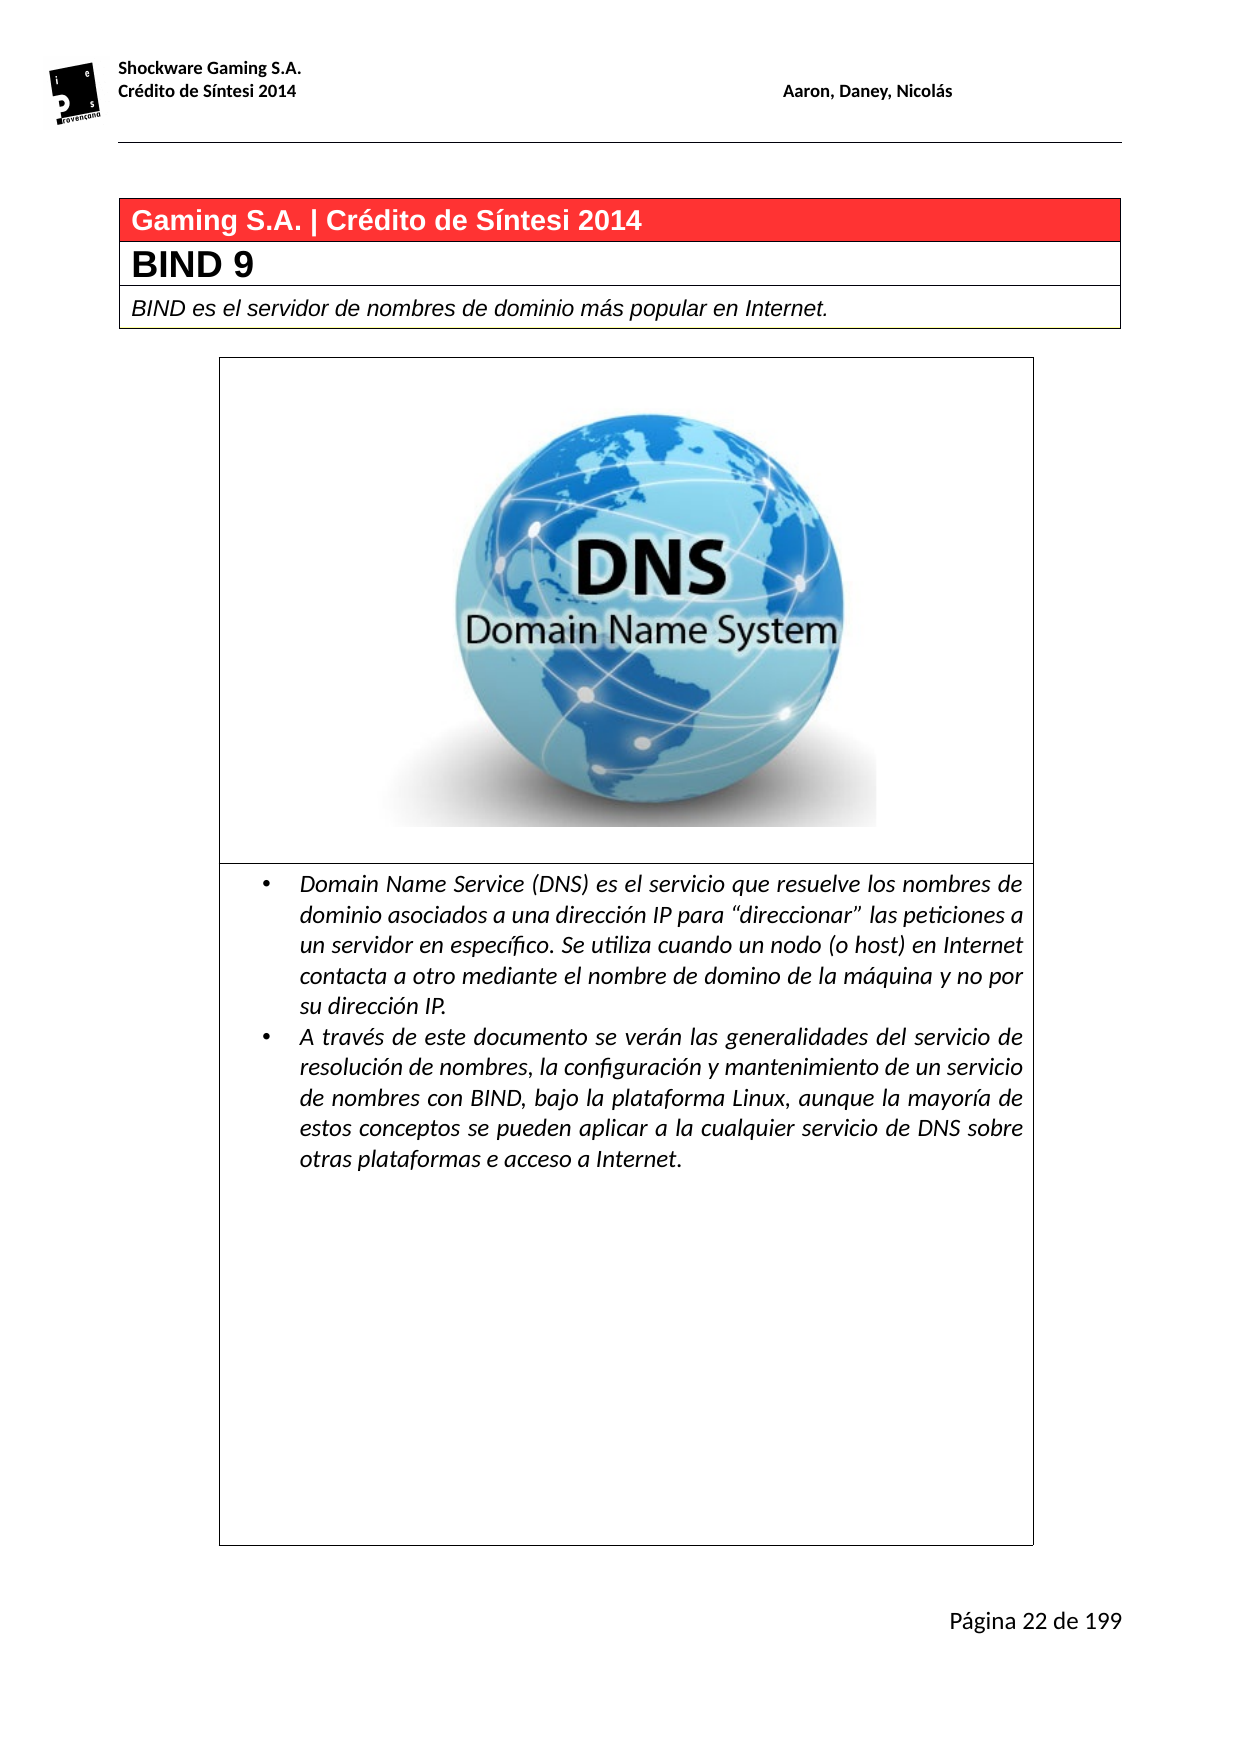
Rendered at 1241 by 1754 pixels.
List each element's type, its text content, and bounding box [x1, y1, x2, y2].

picture [345, 387, 877, 827]
table_header [220, 358, 1033, 862]
table_cell BIND es el servidor de nombres de dominio más popular en Internet. [120, 286, 1120, 327]
table_cell BIND 9 [120, 242, 1120, 285]
table_cell Domain Name Service (DNS) es el servicio que resuelve los nombres de dominio asociados a una dirección IP para “direccionar” las peticiones a un servidor en específico. Se utiliza cuando un nodo (o host) en Internet contacta a otro mediante el nombre de domino de la máquina y no por su dirección IP. A través de este documento se verán las generalidades del servicio de resolución de nombres, la configuración y mantenimiento de un servicio de nombres con BIND, bajo la plataforma Linux, aunque la mayoría de estos conceptos se pueden aplicar a la cualquier servicio de DNS sobre otras plataformas e acceso a Internet. Tipos de DNS: Master (Primario): Aloja los registros autoritarios de una zona, responde las peticiones de resolución de nombres como servidor de autoridad y delega copias a los servidores esclavo. Atenderá directamente a las peticiones de resolución de direcciones pertenecientes a la red local y reenviará a servidores DNS externos las peticiones del resto de direcciones de Internet. Slave (Secundario): Responde a las peticiones de resolución de nombres como servidor de autoridad, pero la información es distribuida por los servidores primarios. Se considera que como medida de seguridad, se requiere al menos uno de estos, preferentemente independiente de la infraestructura del primario (red, energía eléctrica y ubicación geográfica). Actuará como servidor espejo de un servidor DNS maestro. Permanecerá sincronizado con el maestro. Se utilizan para repartir las peticiones entre varios servidores aunque las modificaciones solo se realicen en el maestro. Caché (memoria Cau en Català): Responde a las peticiones de resolución de nombres pero no es servidor de autoridad, las respuestas las guarda en memoria por un período de tiempo determinado. Disponer de un servidor caché DNS en nuestra red local aumenta la velocidad de la conexión a Internet puesto que cuando navegamos por diferentes lugres, continuamente se están realizando peticiones DNS. Tipos de registros Para ofrecer suficiente flexibilidad en la configuración, se pueden declarar diversos tipos de registros, que hacen referencia a la función del host. A continuación veremos los más importantes: A (Address): Es el registro más usado, que define una dirección IP y el nombre asignado al host. Generalmente existen varios en un dominio. MX (Mail eXchanger): Se usa para identificar servidores de correo, se pueden definir dos o más servidores de correo para un dominio, siendo que el orden implica su prioridad. Debe haber al menos uno para un dominio. CNAME (Canonical Name = alias): Es un alias que se asigna a un host que tiene una dirección IP valida y que responde a diversos nombres. Pueden declararse varios para un host. NS (Name Server): Define los servidores de nombre principales de un dominio. Debe haber al menos uno y pueden declararse varios para un dominio. SOA (Start of Authority): Este es el primer registro de la zona y sólo puede haber uno en cada archivo de la zona y sólo está presente si el servidor es autoritario del dominio. Especifica el servidor DNS primario del dominio, la cuenta de correo del administrador y tiempo de refresco de los servidores secundarios. [220, 864, 1033, 1545]
picture [43, 56, 110, 130]
table_header Gaming S.A. | Crédito de Síntesi 2014 [120, 199, 1120, 241]
